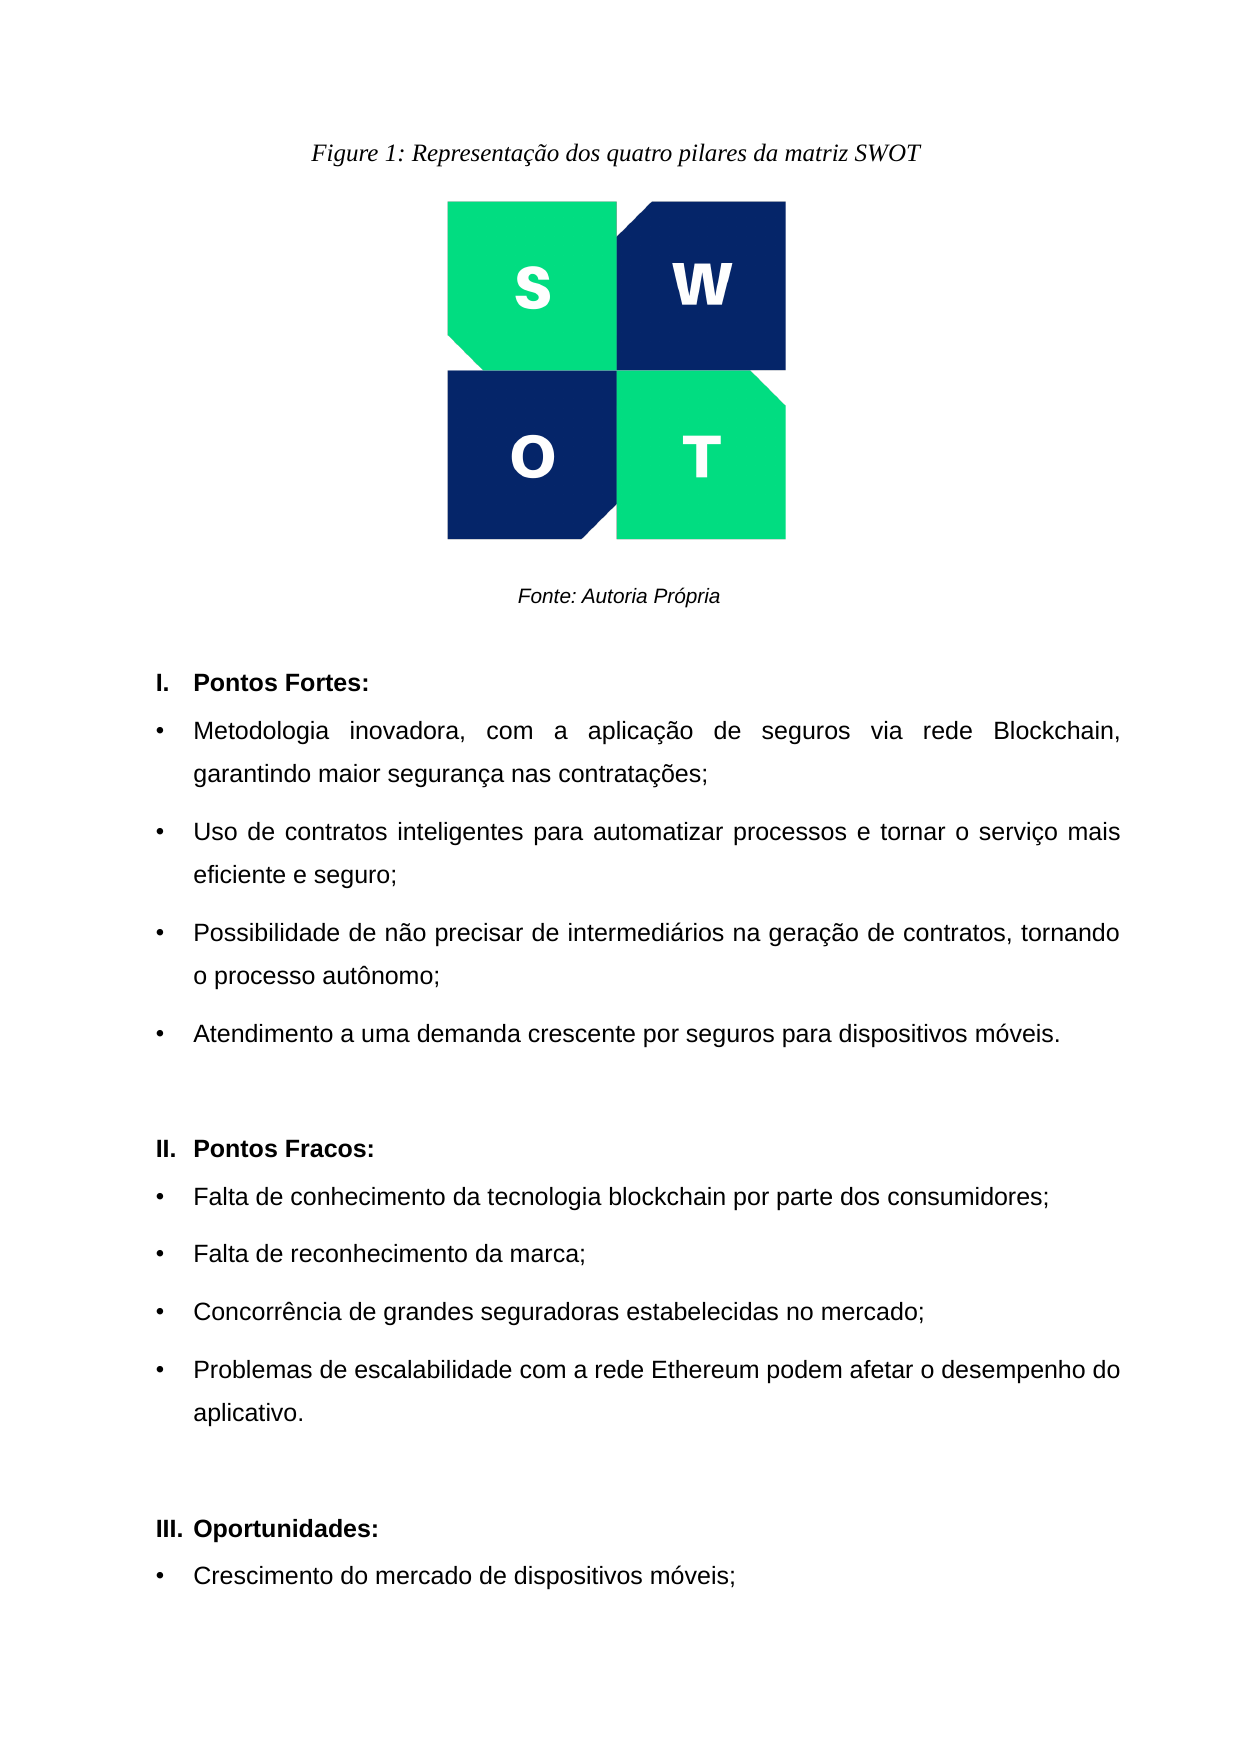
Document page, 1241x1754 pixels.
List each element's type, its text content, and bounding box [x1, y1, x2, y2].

list Falta de reconhecimento da marca; [156, 1239, 1122, 1268]
list Pontos Fracos: [156, 1134, 1122, 1163]
list Metodologia inovadora, com a aplicação de seguros via rede Blockchain, garantindo maior segurança nas contratações; [156, 716, 1122, 788]
picture [285, 179, 948, 552]
list Oportunidades: [156, 1514, 1122, 1542]
list Uso de contratos inteligentes para automatizar processos e tornar o serviço mais eficiente e seguro; [156, 817, 1122, 889]
list Atendimento a uma demanda crescente por seguros para dispositivos móveis. [156, 1018, 1122, 1047]
list Crescimento do mercado de dispositivos móveis; [156, 1561, 1122, 1590]
list Concorrência de grandes seguradoras estabelecidas no mercado; [156, 1297, 1122, 1326]
list Problemas de escalabilidade com a rede Ethereum podem afetar o desempenho do aplicativo. [156, 1355, 1122, 1427]
text Figure 1: Representação dos quatro pilares da matriz SWOT [286, 138, 948, 167]
list Possibilidade de não precisar de intermediários na geração de contratos, tornando o processo autônomo; [156, 918, 1122, 989]
list Falta de conhecimento da tecnologia blockchain por parte dos consumidores; [156, 1182, 1122, 1211]
list Pontos Fortes: [156, 668, 1122, 697]
text Fonte: Autoria Própria [118, 118, 1122, 608]
